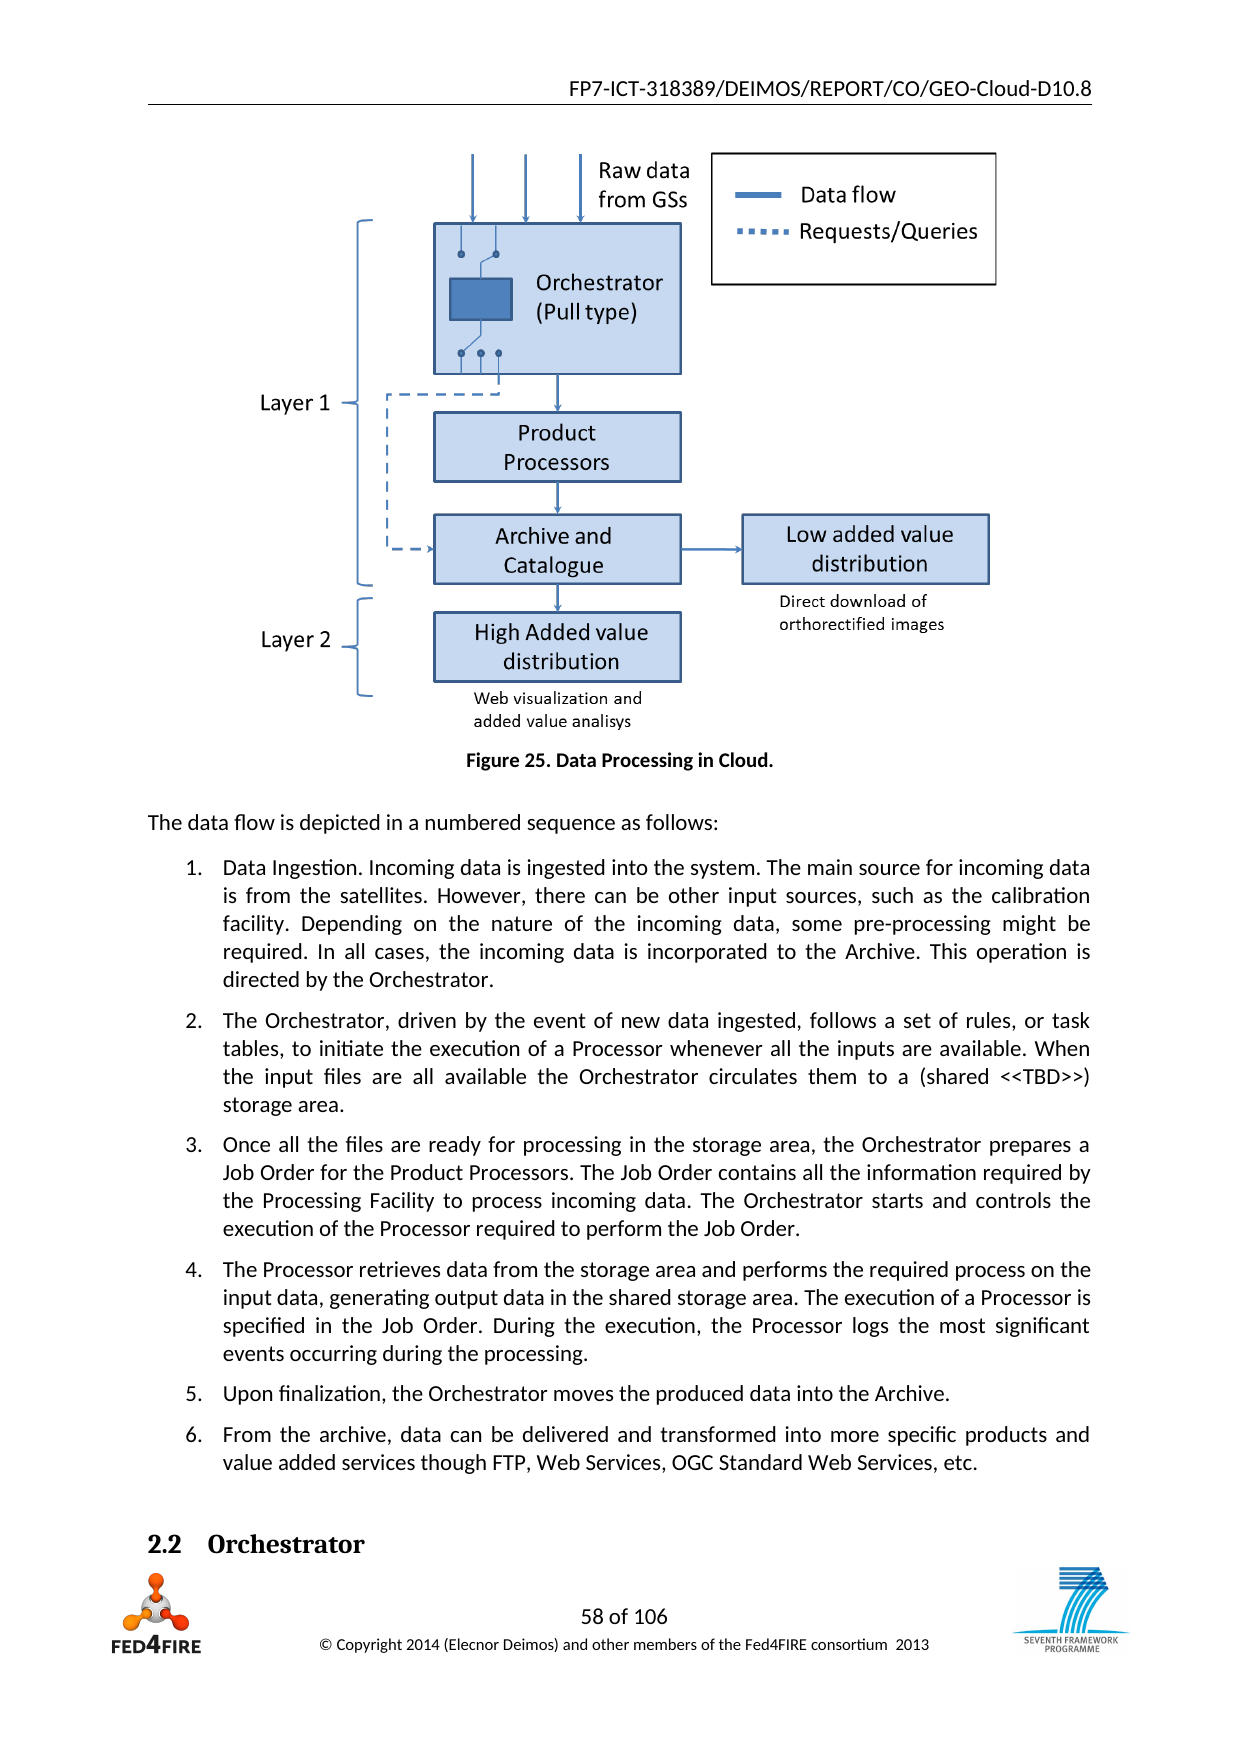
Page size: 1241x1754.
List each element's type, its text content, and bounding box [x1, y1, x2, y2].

subtitle Orchestrator [148, 1529, 1092, 1560]
list Upon finalization, the Orchestrator moves the produced data into the Archive. [185, 1379, 1092, 1408]
list Once all the files are ready for processing in the storage area, the Orchestrator prepares a Job Order for the Product Processors. The Job Order contains all the information required by the Processing Facility to process incoming data. The Orchestrator starts and controls the execution of the Processor required to perform the Job Order. [185, 1130, 1092, 1242]
list The Processor retrieves data from the storage area and performs the required process on the input data, generating output data in the shared storage area. The execution of a Processor is specified in the Job Order. During the execution, the Processor logs the most significant events occurring during the processing. [185, 1255, 1092, 1367]
list From the archive, data can be delivered and transformed into more specific products and value added services though FTP, Web Services, OGC Standard Web Services, etc. [185, 1420, 1092, 1476]
list Data Ingestion. Incoming data is ingested into the system. The main source for incoming data is from the satellites. However, there can be other input sources, such as the calibration facility. Depending on the nature of the incoming data, some pre-processing might be required. In all cases, the incoming data is incorporated to the Archive. This operation is directed by the Orchestrator. [185, 853, 1092, 993]
text Figure 25. Data Processing in Cloud. [148, 747, 1092, 773]
list The Orchestrator, driven by the event of new data ingested, follows a set of rules, or task tables, to initiate the execution of a Processor whenever all the inputs are available. When the input files are all available the Orchestrator circulates them to a (shared <<TBD>>) storage area. [185, 1006, 1092, 1118]
text The data flow is depicted in a numbered sequence as follows: [148, 808, 1092, 837]
